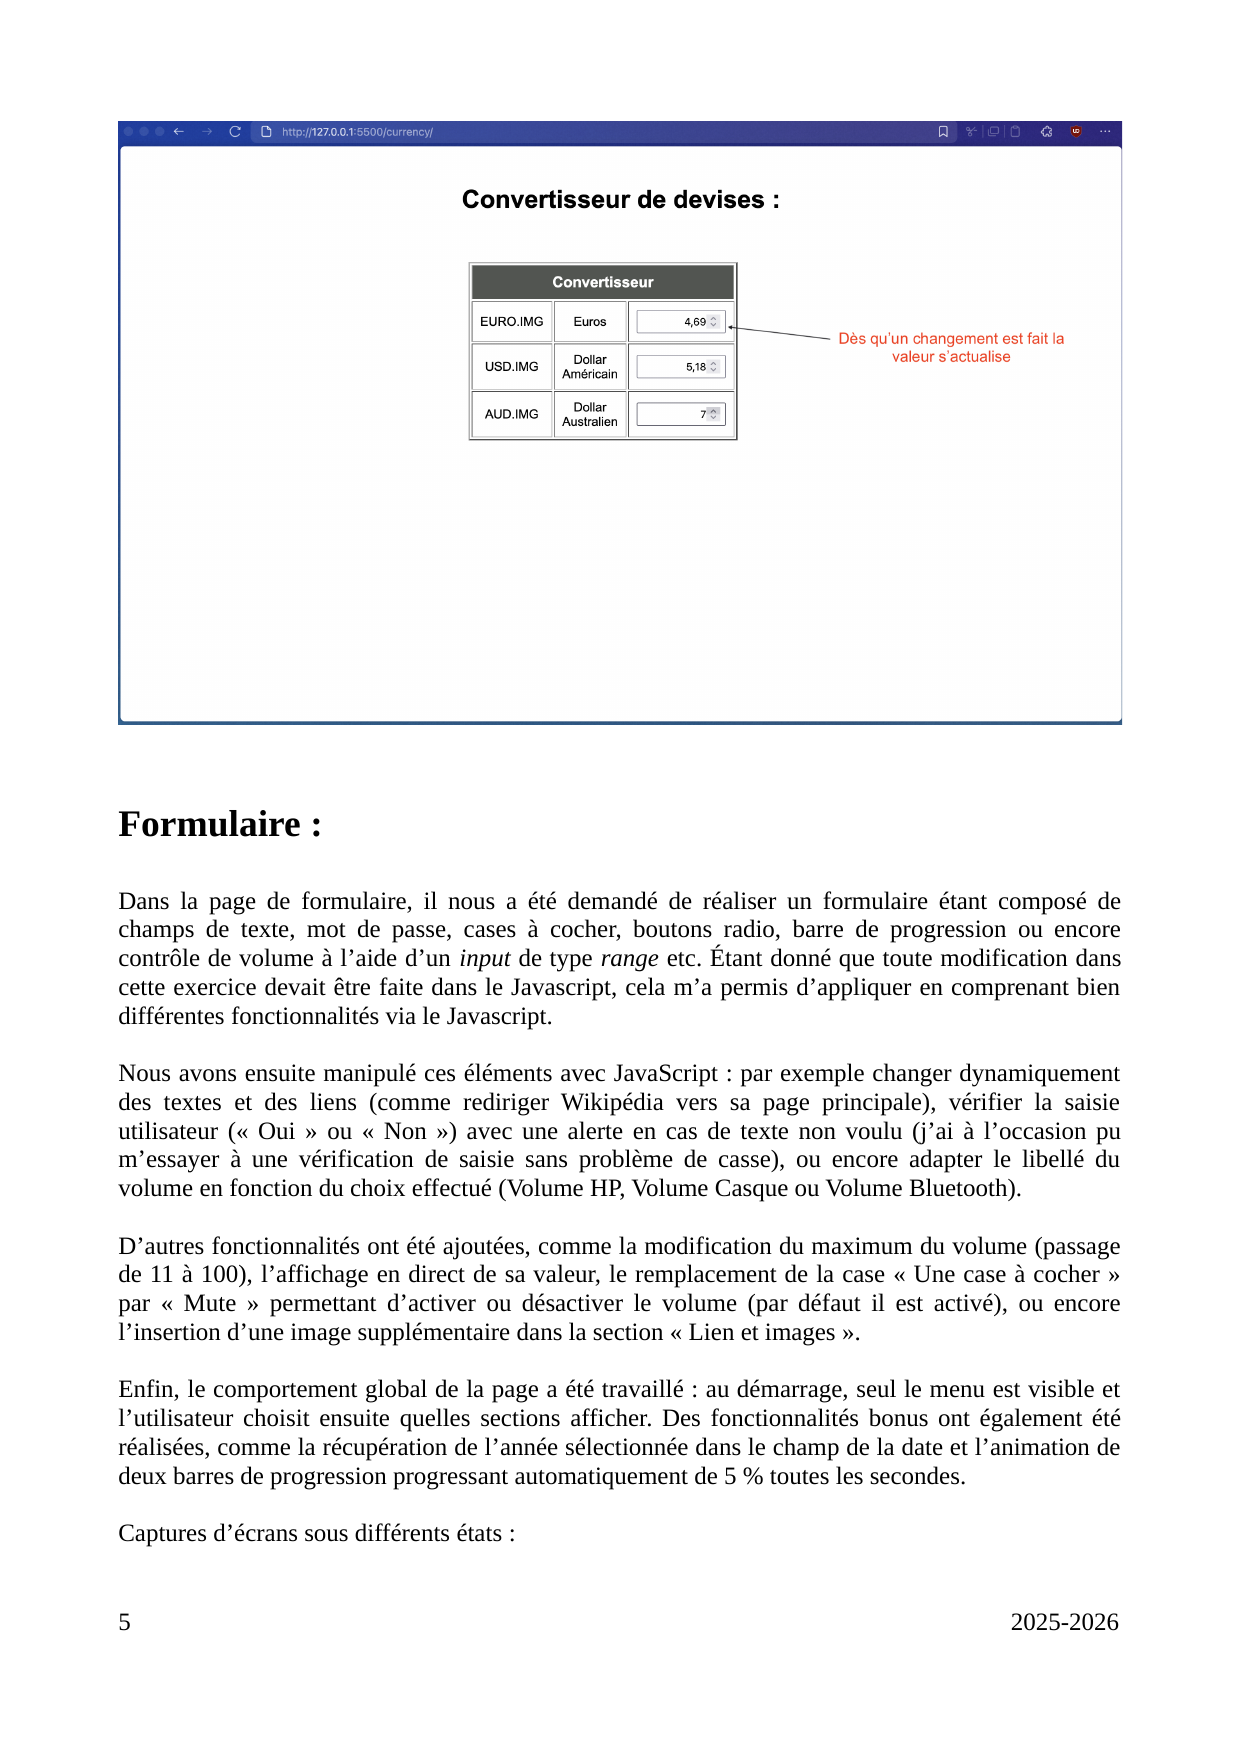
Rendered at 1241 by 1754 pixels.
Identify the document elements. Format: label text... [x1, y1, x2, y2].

text Captures d’écrans sous différents états : [118, 1518, 1122, 1547]
subtitle Formulaire : [118, 801, 1122, 844]
picture [118, 121, 1123, 725]
text Dans la page de formulaire, il nous a été demandé de réaliser un formulaire étant composé de champs de texte, mot de passe, cases à cocher, boutons radio, barre de progression ou encore contrôle de volume à l’aide d’un input de type range etc. Étant donné que toute modification dans cette exercice devait être faite dans le Javascript, cela m’a permis d’appliquer en comprenant bien différentes fonctionnalités via le Javascript. [118, 886, 1122, 1029]
text Nous avons ensuite manipulé ces éléments avec JavaScript : par exemple changer dynamiquement des textes et des liens (comme rediriger Wikipédia vers sa page principale), vérifier la saisie utilisateur (« Oui » ou « Non ») avec une alerte en cas de texte non voulu (j’ai à l’occasion pu m’essayer à une vérification de saisie sans problème de casse), ou encore adapter le libellé du volume en fonction du choix effectué (Volume HP, Volume Casque ou Volume Bluetooth). [118, 1058, 1122, 1202]
text D’autres fonctionnalités ont été ajoutées, comme la modification du maximum du volume (passage de 11 à 100), l’affichage en direct de sa valeur, le remplacement de la case « Une case à cocher » par « Mute » permettant d’activer ou désactiver le volume (par défaut il est activé), ou encore l’insertion d’une image supplémentaire dans la section « Lien et images ». [118, 1231, 1122, 1346]
text Enfin, le comportement global de la page a été travaillé : au démarrage, seul le menu est visible et l’utilisateur choisit ensuite quelles sections afficher. Des fonctionnalités bonus ont également été réalisées, comme la récupération de l’année sélectionnée dans le champ de la date et l’animation de deux barres de progression progressant automatiquement de 5 % toutes les secondes. [118, 1374, 1122, 1489]
